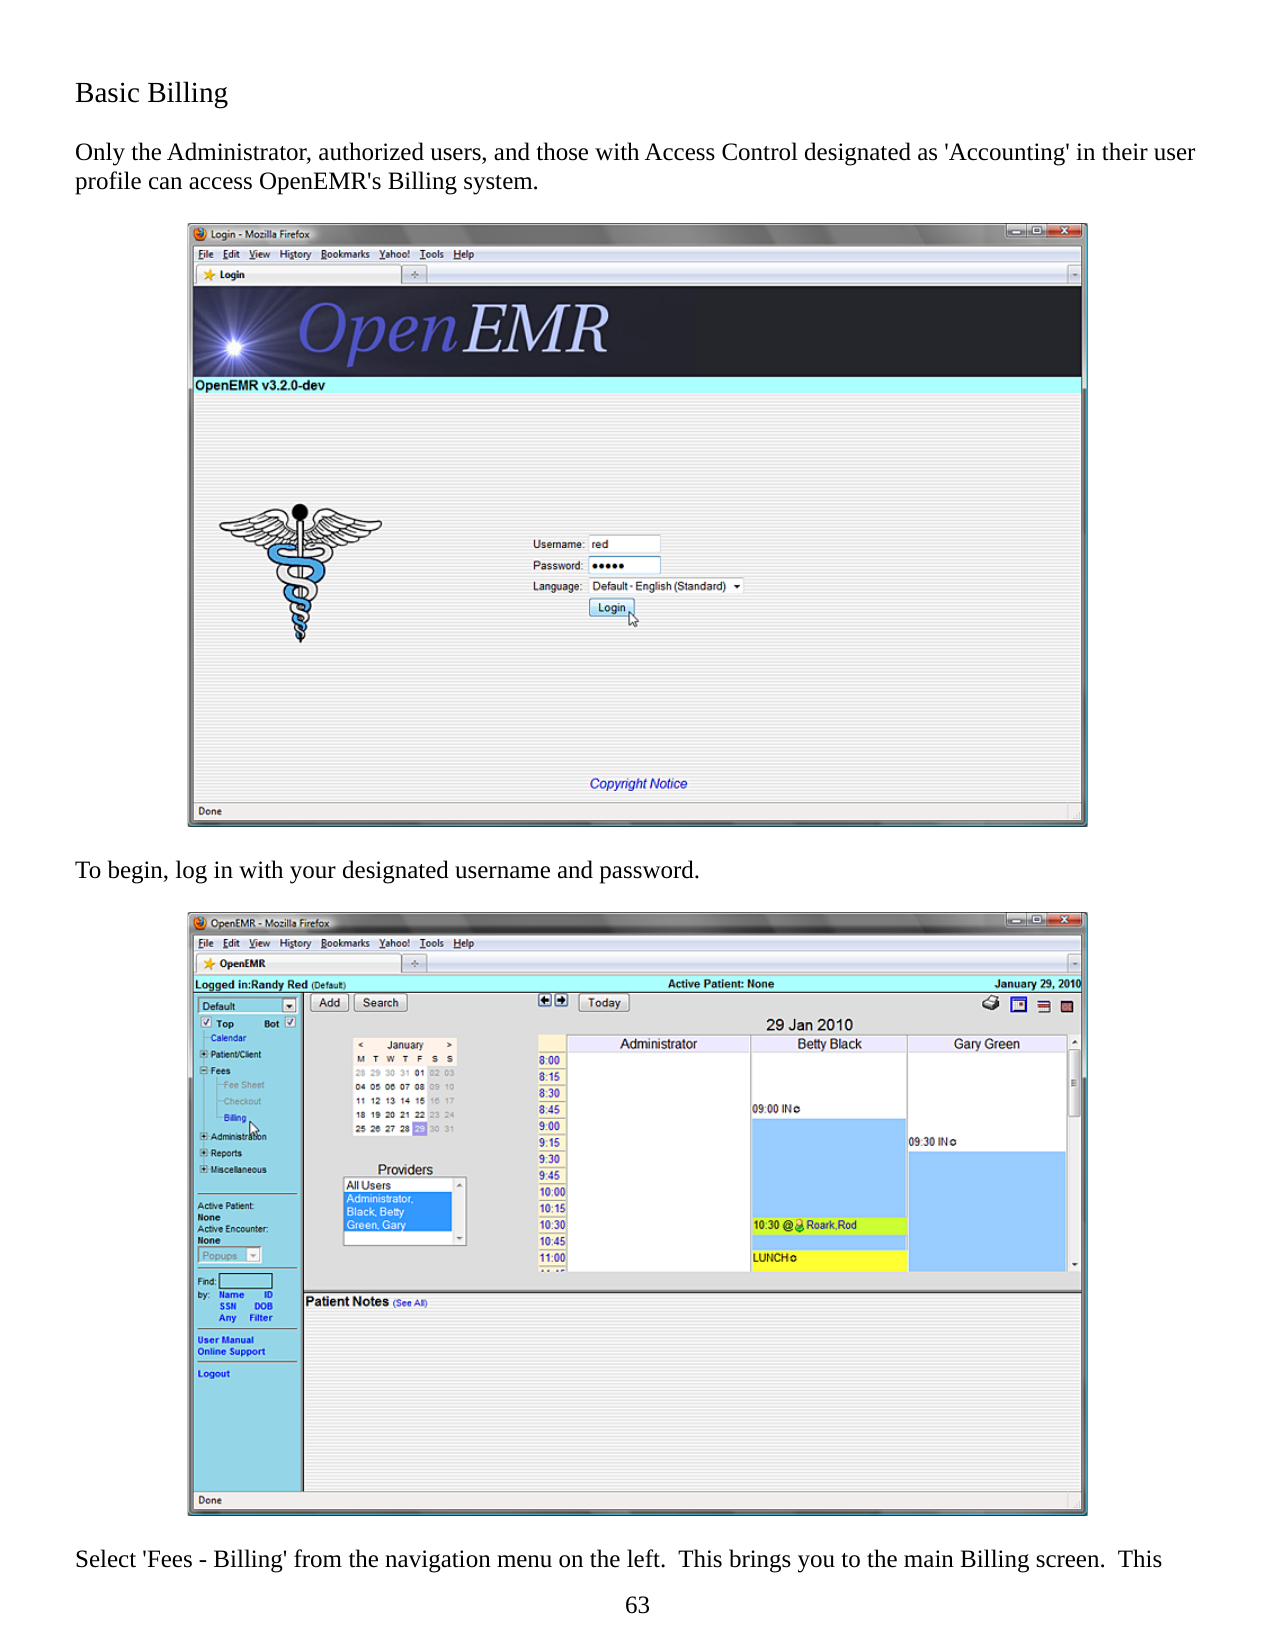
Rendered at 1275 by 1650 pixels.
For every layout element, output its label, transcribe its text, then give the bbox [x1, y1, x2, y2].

picture [187, 912, 1088, 1516]
text Basic Billing [75, 75, 1200, 108]
text To begin, log in with your designated username and password. [75, 855, 1200, 884]
text Only the Administrator, authorized users, and those with Access Control designated as 'Accounting' in their user profile can access OpenEMR's Billing system. [75, 137, 1200, 195]
picture [187, 223, 1088, 827]
text Select 'Fees - Billing' from the navigation menu on the left. This brings you to the main Billing screen. This [75, 1544, 1200, 1573]
